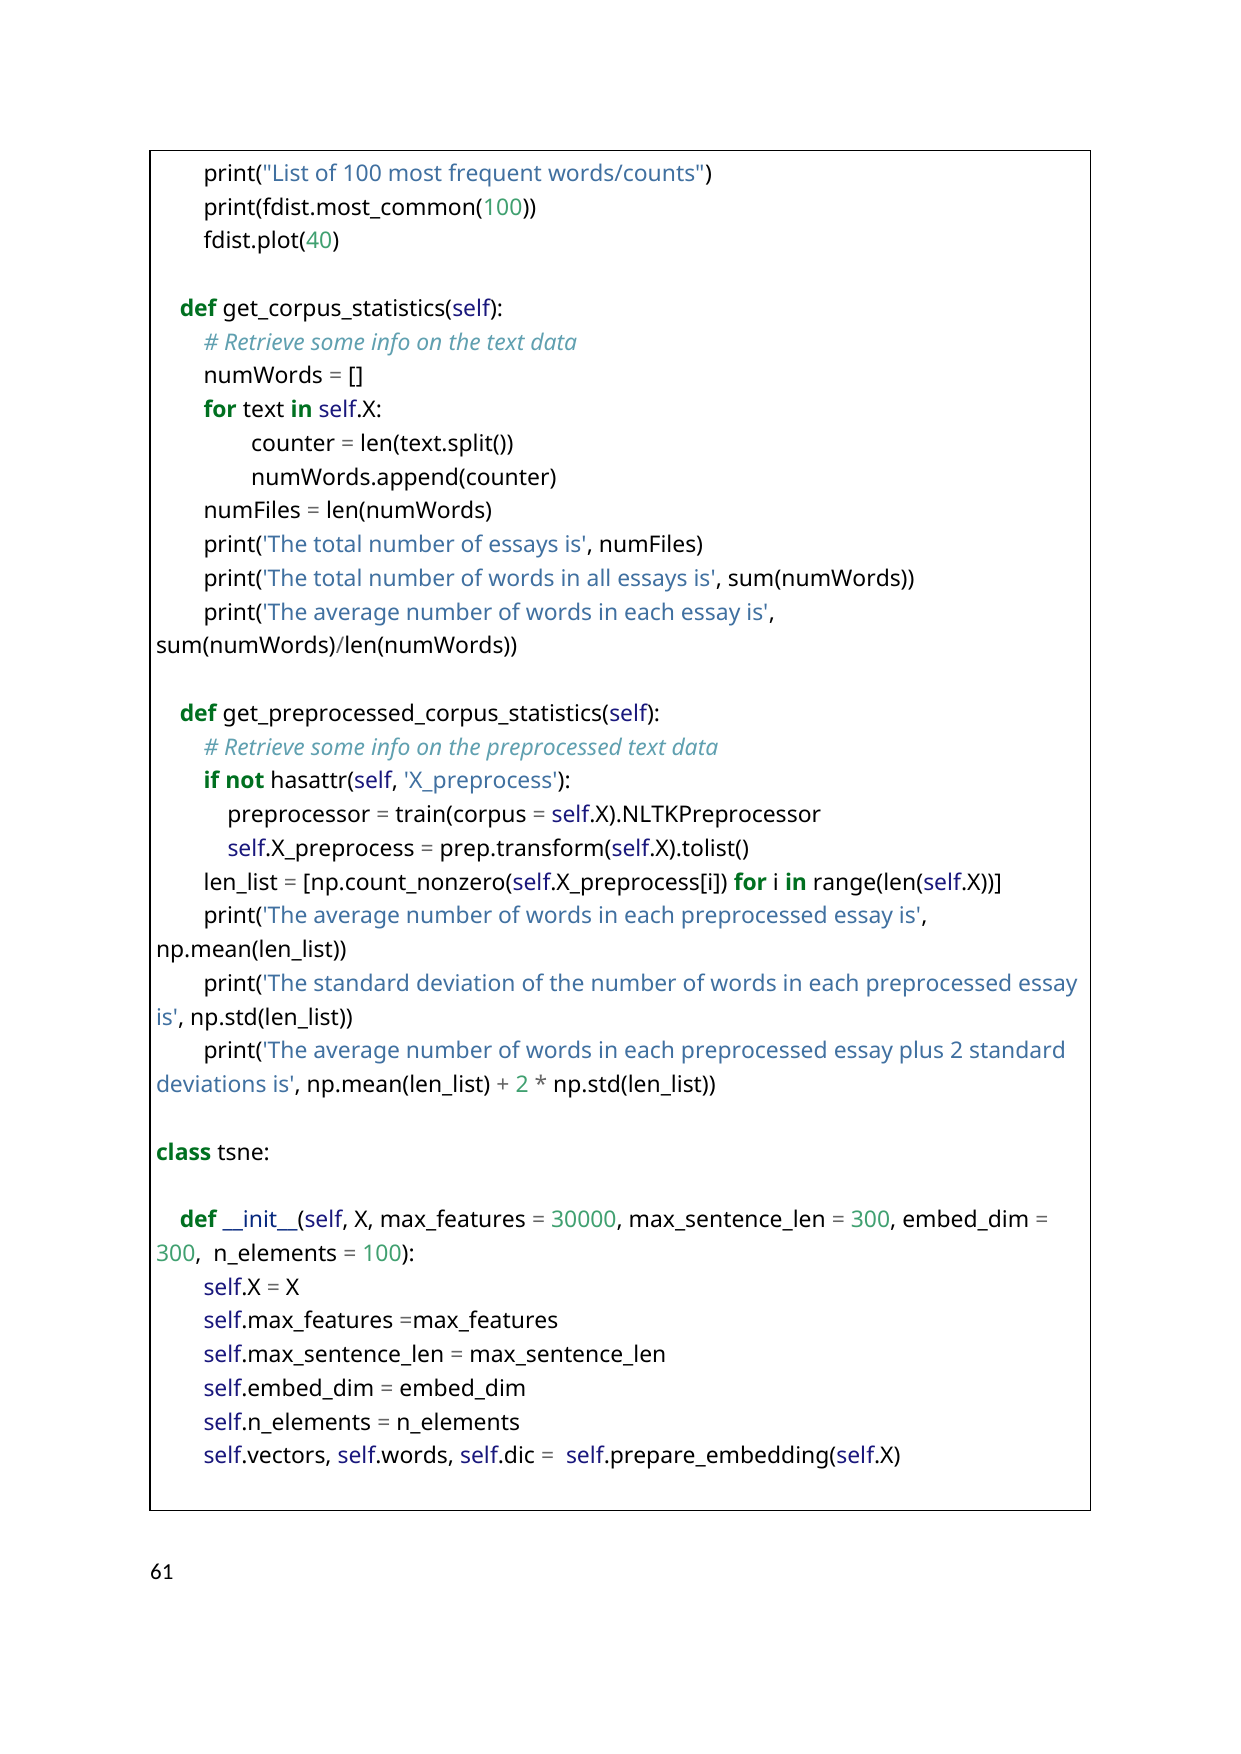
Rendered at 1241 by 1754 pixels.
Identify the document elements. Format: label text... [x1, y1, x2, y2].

table_header print("List of 100 most frequent words/counts") print(fdist.most_common(100)) fdist.plot(40) def get_corpus_statistics(self): # Retrieve some info on the text data numWords = [] for text in self.X: counter = len(text.split()) numWords.append(counter) numFiles = len(numWords) print('The total number of essays is', numFiles) print('The total number of words in all essays is', sum(numWords)) print('The average number of words in each essay is', sum(numWords)/len(numWords)) def get_preprocessed_corpus_statistics(self): # Retrieve some info on the preprocessed text data if not hasattr(self, 'X_preprocess'): preprocessor = train(corpus = self.X).NLTKPreprocessor self.X_preprocess = prep.transform(self.X).tolist() len_list = [np.count_nonzero(self.X_preprocess[i]) for i in range(len(self.X))] print('The average number of words in each preprocessed essay is', np.mean(len_list)) print('The standard deviation of the number of words in each preprocessed essay is', np.std(len_list)) print('The average number of words in each preprocessed essay plus 2 standard deviations is', np.mean(len_list) + 2 * np.std(len_list)) class tsne: def __init__(self, X, max_features = 30000, max_sentence_len = 300, embed_dim = 300, n_elements = 100): self.X = X self.max_features =max_features self.max_sentence_len = max_sentence_len self.embed_dim = embed_dim self.n_elements = n_elements self.vectors, self.words, self.dic = self.prepare_embedding(self.X) [151, 151, 1090, 1510]
